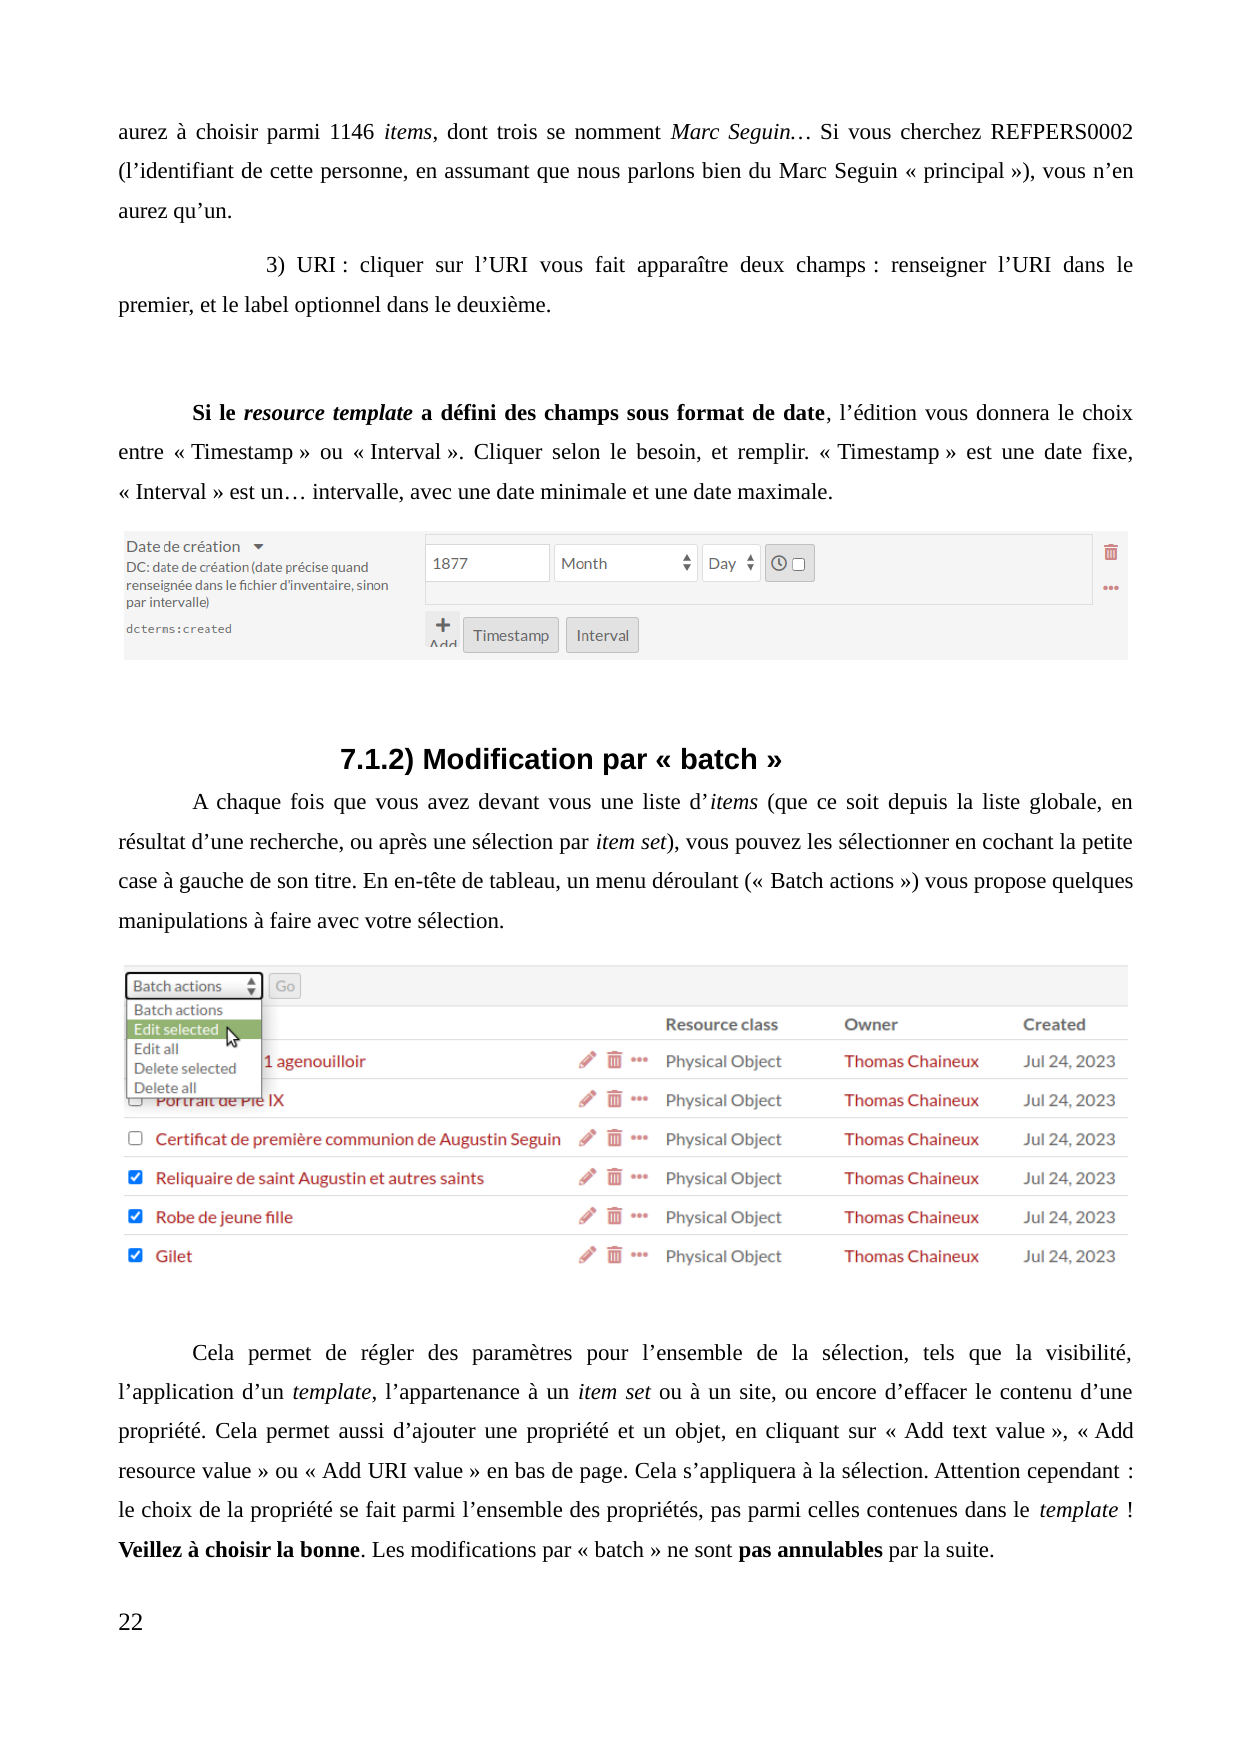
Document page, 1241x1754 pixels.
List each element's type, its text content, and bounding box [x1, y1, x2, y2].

text Cela permet de régler des paramètres pour l’ensemble de la sélection, tels que la visibilité, l’application d’un template, l’appartenance à un item set ou à un site, ou encore d’effacer le contenu d’une propriété. Cela permet aussi d’ajouter une propriété et un objet, en cliquant sur « Add text value », « Add resource value » ou « Add URI value » en bas de page. Cela s’appliquera à la sélection. Attention cependant : le choix de la propriété se fait parmi l’ensemble des propriétés, pas parmi celles contenues dans le template ! Veillez à choisir la bonne. Les modifications par « batch » ne sont pas annulables par la suite. [118, 1338, 1134, 1562]
text aurez à choisir parmi 1146 items, dont trois se nomment Marc Seguin… Si vous cherchez REFPERS0002 (l’identifiant de cette personne, en assumant que nous parlons bien du Marc Seguin « principal »), vous n’en aurez qu’un. [118, 118, 1134, 223]
subtitle 7.1.2) Modification par « batch » [118, 742, 1134, 776]
text Si le resource template a défini des champs sous format de date, l’édition vous donnera le choix entre « Timestamp » ou « Interval ». Cliquer selon le besoin, et remplir. « Timestamp » est une date fixe, « Interval » est un… intervalle, avec une date minimale et une date maximale. [118, 399, 1134, 504]
picture [123, 960, 1128, 1272]
text A chaque fois que vous avez devant vous une liste d’items (que ce soit depuis la liste globale, en résultat d’une recherche, ou après une sélection par item set), vous pouvez les sélectionner en cochant la petite case à gauche de son titre. En en-tête de tableau, un menu déroulant (« Batch actions ») vous propose quelques manipulations à faire avec votre sélection. [118, 788, 1134, 933]
text 3) URI : cliquer sur l’URI vous fait apparaître deux champs : renseigner l’URI dans le premier, et le label optionnel dans le deuxième. [118, 251, 1134, 317]
picture [123, 531, 1128, 661]
